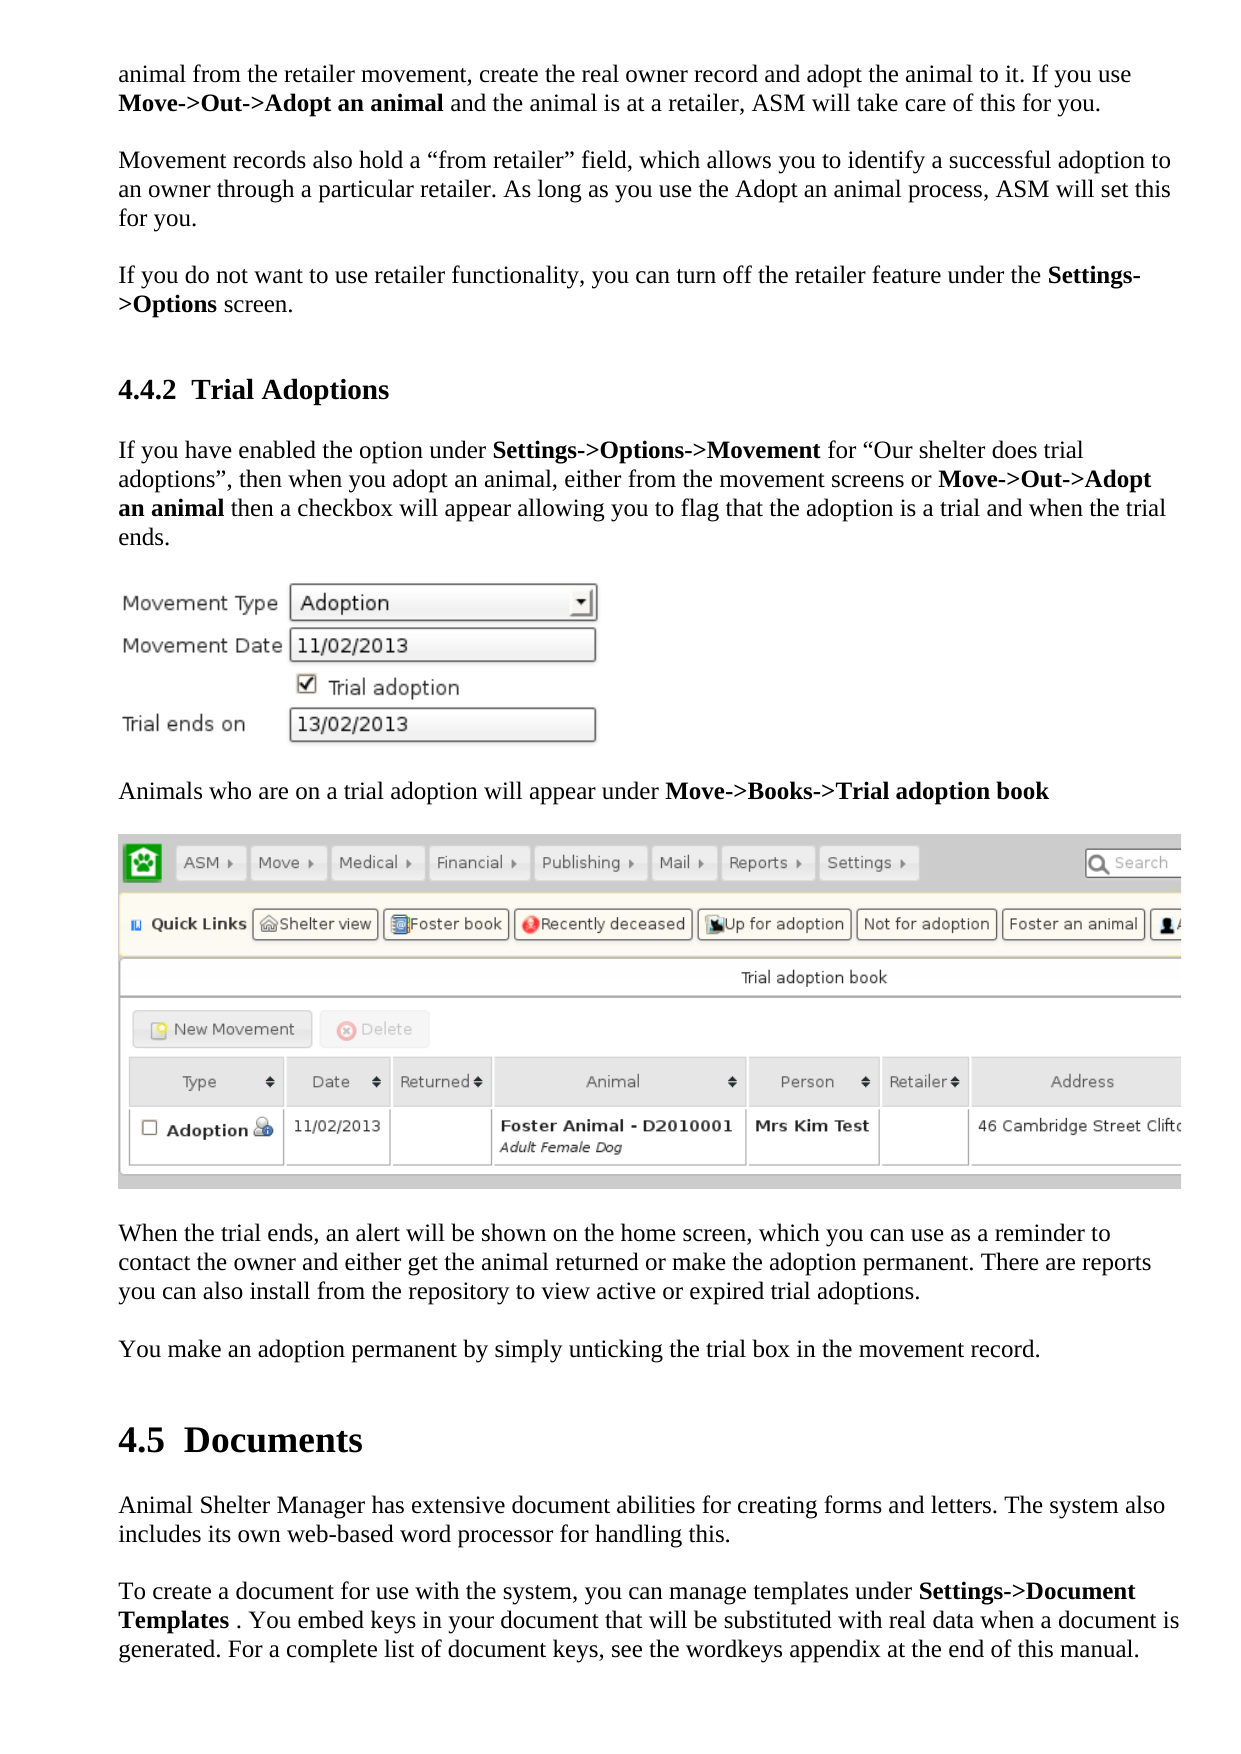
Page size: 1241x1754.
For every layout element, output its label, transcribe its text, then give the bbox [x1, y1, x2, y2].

picture [118, 834, 1182, 1189]
text Movement records also hold a “from retailer” field, which allows you to identify a successful adoption to an owner through a particular retailer. As long as you use the Adopt an animal process, ASM will set this for you. [118, 145, 1181, 232]
subtitle Trial Adoptions [118, 372, 1181, 406]
text When the trial ends, an alert will be shown on the home screen, which you can use as a reminder to contact the owner and either get the animal returned or make the adoption permanent. There are reports you can also install from the repository to view active or expired trial adoptions. [118, 1218, 1181, 1305]
text To create a document for use with the system, you can manage templates under Settings->Document Templates . You embed keys in your document that will be substituted with real data when a document is generated. For a complete list of document keys, see the wordkeys appendix at the end of this manual. [118, 1576, 1181, 1662]
subtitle Documents [118, 1417, 1181, 1461]
text If you do not want to use retailer functionality, you can turn off the retailer feature under the Settings->Options screen. [118, 260, 1181, 318]
text Animals who are on a trial adoption will appear under Move->Books->Trial adoption book [118, 776, 1181, 805]
text If you have enabled the option under Settings->Options->Movement for “Our shelter does trial adoptions”, then when you adopt an animal, either from the movement screens or Move->Out->Adopt an animal then a checkbox will appear allowing you to flag that the adoption is a trial and when the trial ends. [118, 435, 1181, 550]
text You make an adoption permanent by simply unticking the trial box in the movement record. [118, 1334, 1181, 1363]
text animal from the retailer movement, create the real owner record and adopt the animal to it. If you use Move->Out->Adopt an animal and the animal is at a retailer, ASM will take care of this for you. [118, 59, 1181, 117]
picture [118, 579, 626, 747]
text Animal Shelter Manager has extensive document abilities for creating forms and letters. The system also includes its own web-based word processor for handling this. [118, 1490, 1181, 1547]
